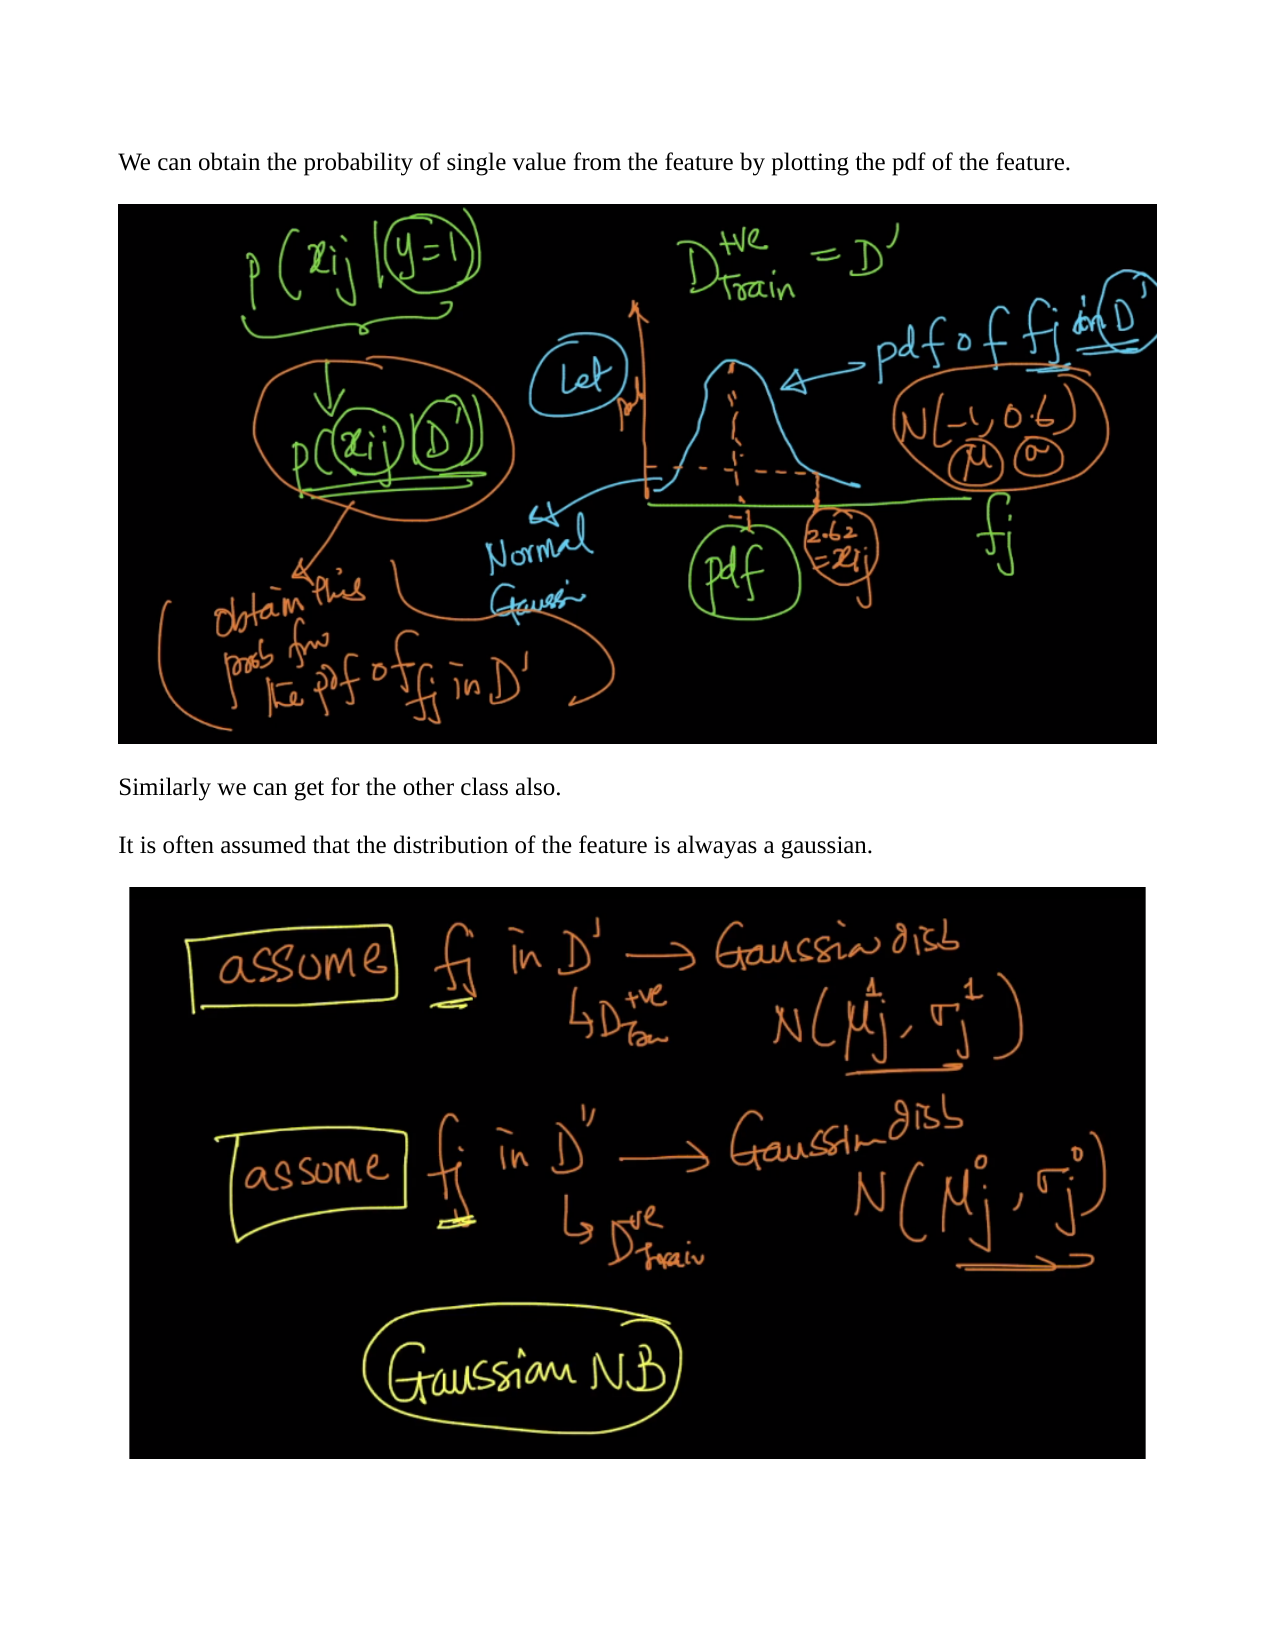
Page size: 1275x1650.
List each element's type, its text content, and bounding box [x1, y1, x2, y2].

text We can obtain the probability of single value from the feature by plotting the pdf of the feature. [118, 147, 1157, 176]
picture [118, 204, 1157, 744]
text Similarly we can get for the other class also. [118, 772, 1157, 801]
text It is often assumed that the distribution of the feature is alwayas a gaussian. [118, 830, 1157, 859]
picture [129, 887, 1146, 1459]
